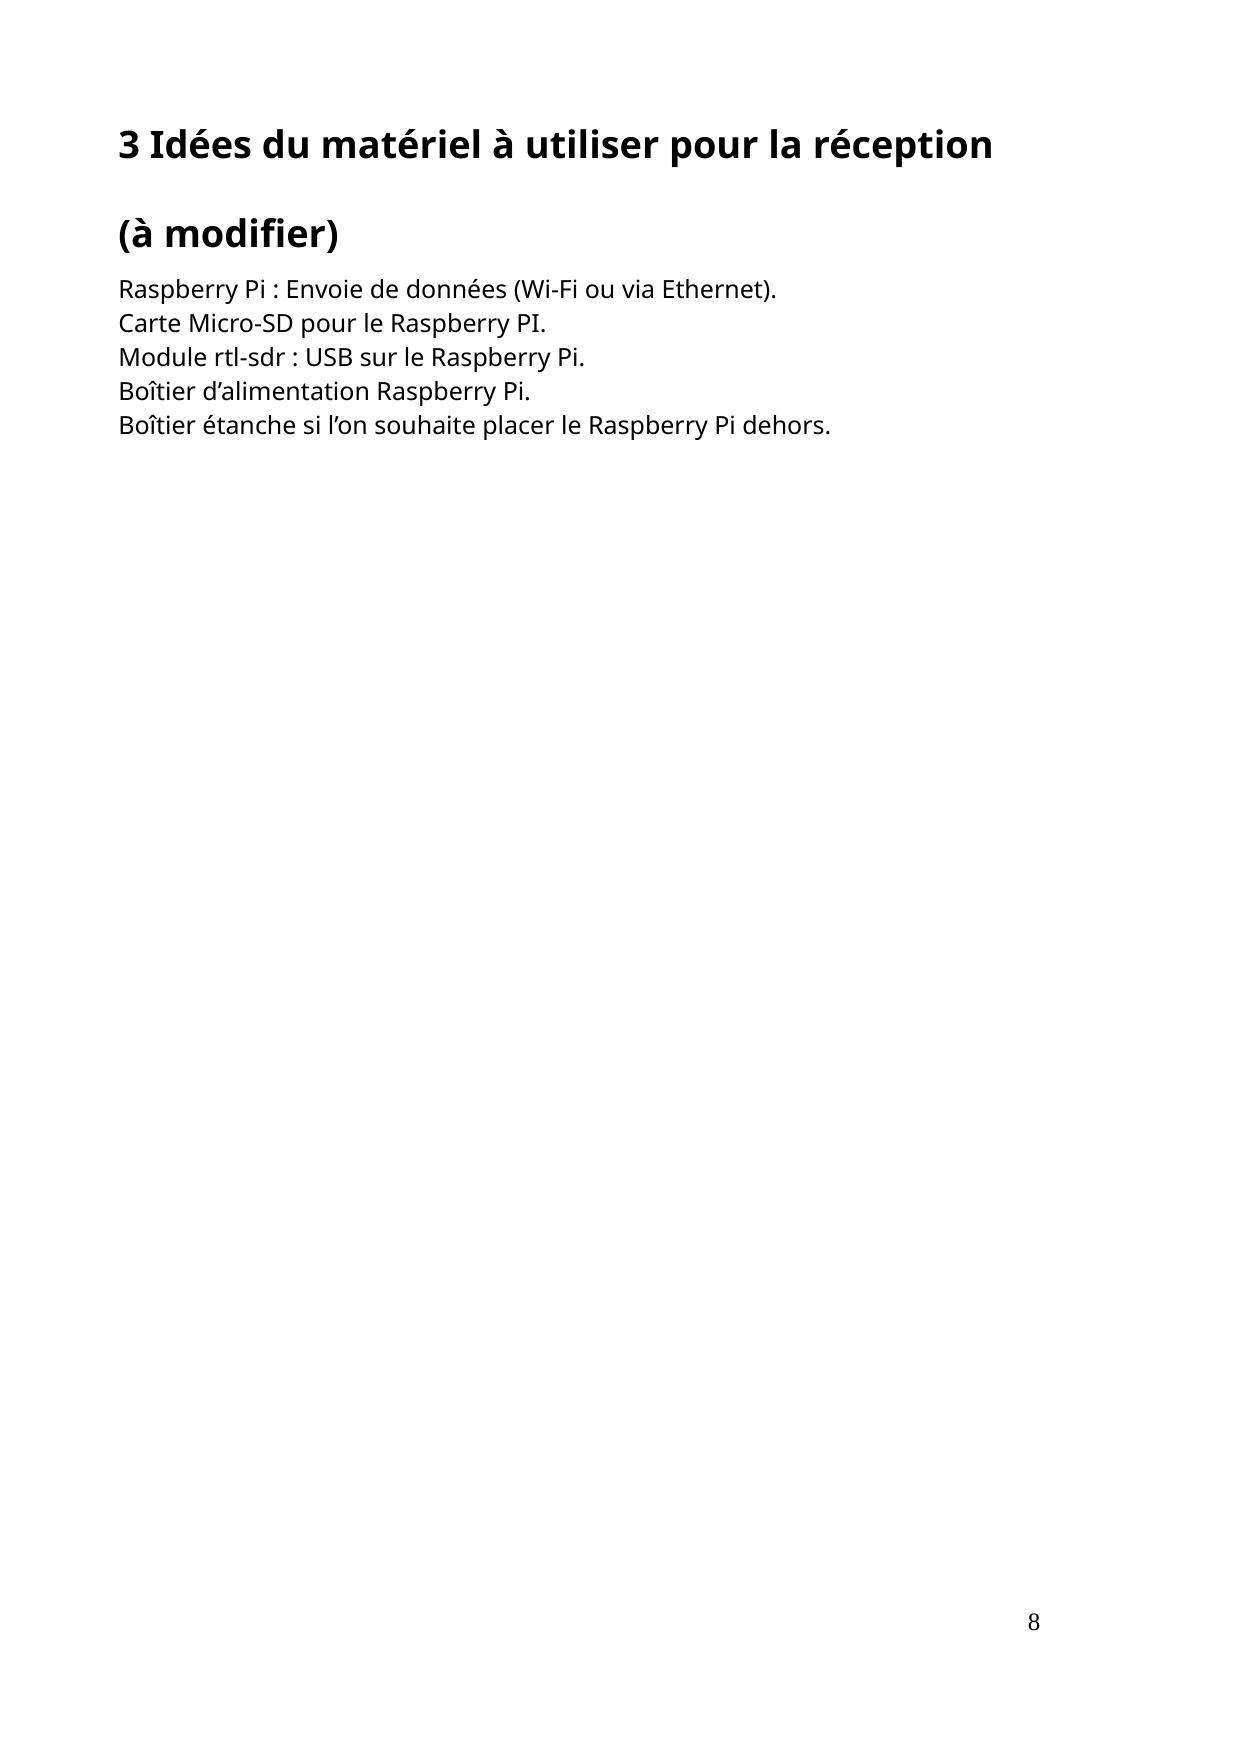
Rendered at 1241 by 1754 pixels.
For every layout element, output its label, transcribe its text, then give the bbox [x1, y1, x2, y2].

text Raspberry Pi : Envoie de données (Wi-Fi ou via Ethernet). [118, 271, 1040, 306]
text Boîtier étanche si l’on souhaite placer le Raspberry Pi dehors. [118, 408, 1040, 442]
subtitle (à modifier) [118, 207, 1040, 259]
text Boîtier d’alimentation Raspberry Pi. [118, 374, 1040, 408]
text Module rtl-sdr : USB sur le Raspberry Pi. [118, 339, 1040, 374]
text Carte Micro-SD pour le Raspberry PI. [118, 306, 1040, 339]
subtitle 3 Idées du matériel à utiliser pour la réception [118, 118, 1040, 170]
